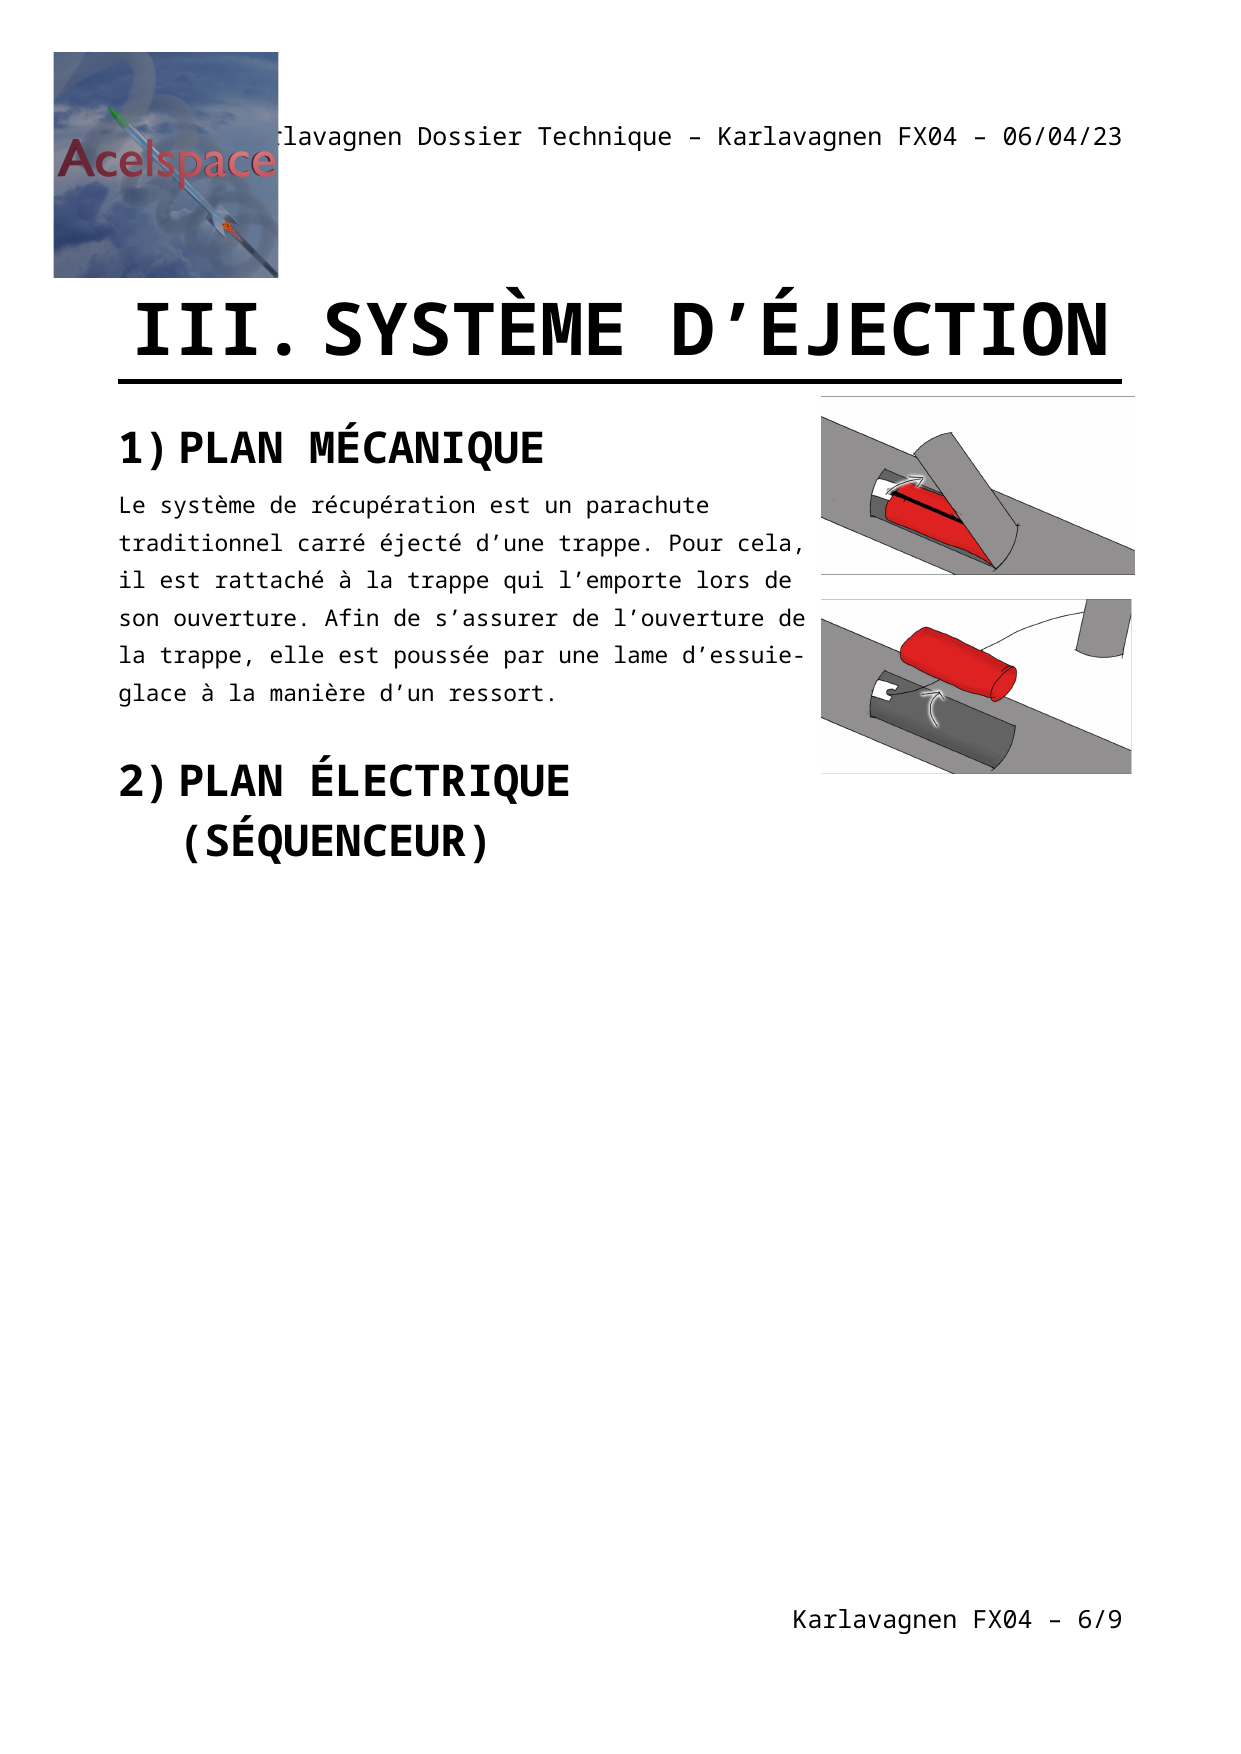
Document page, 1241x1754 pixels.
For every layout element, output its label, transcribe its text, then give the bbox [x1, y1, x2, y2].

picture [821, 599, 1132, 774]
subtitle Système d’éjection [118, 207, 1122, 379]
text Le système de récupération est un parachute traditionnel carré éjecté d’une trappe. Pour cela, il est rattaché à la trappe qui l’emporte lors de son ouverture. Afin de s’assurer de l’ouverture de la trappe, elle est poussée par une lame d’essuie-glace à la manière d’un ressort. [118, 489, 1122, 708]
picture [821, 396, 1135, 575]
subtitle Plan électrique (séquenceur) [118, 749, 1122, 869]
subtitle Plan mécanique [118, 417, 821, 477]
picture [53, 52, 279, 278]
